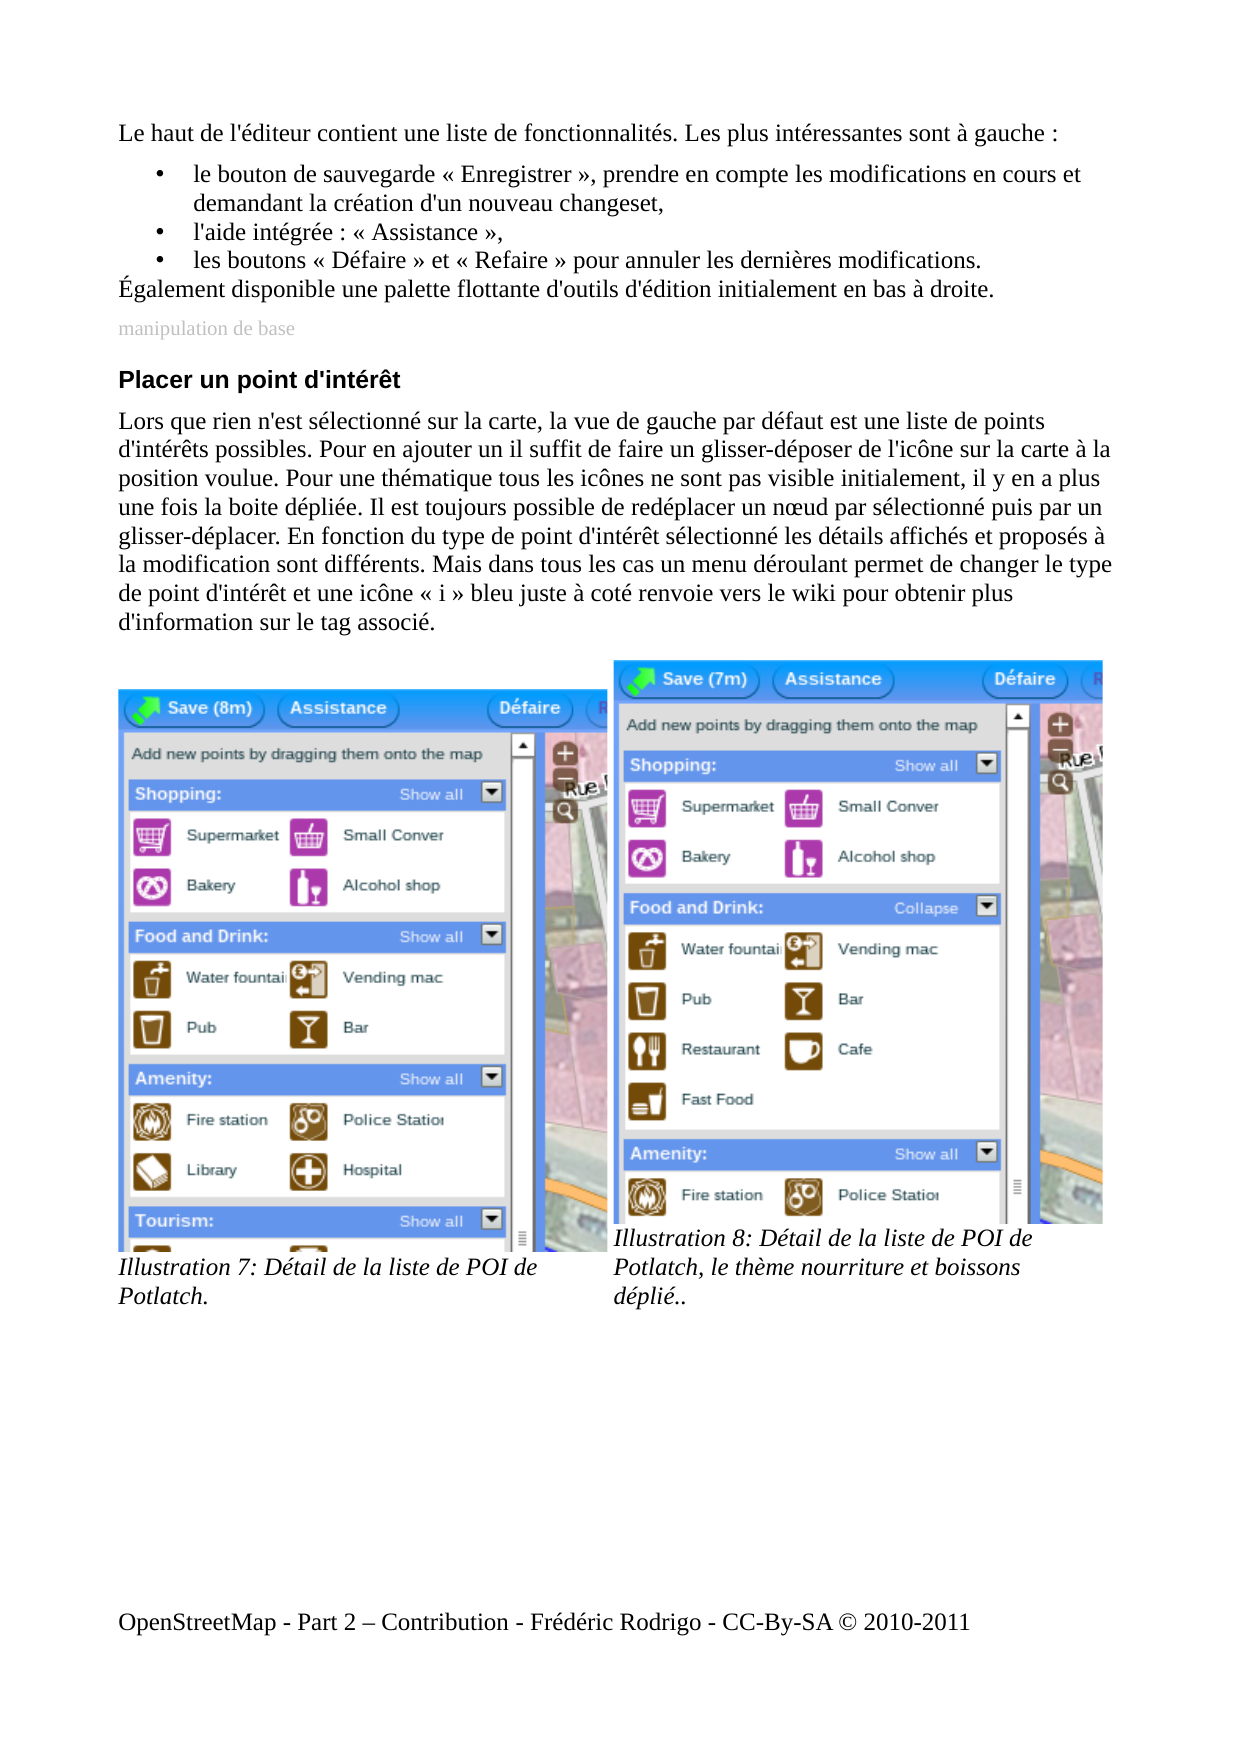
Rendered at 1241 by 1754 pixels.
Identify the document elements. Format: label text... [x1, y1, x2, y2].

text Lors que rien n'est sélectionné sur la carte, la vue de gauche par défaut est une liste de points d'intérêts possibles. Pour en ajouter un il suffit de faire un glisser-déposer de l'icône sur la carte à la position voulue. Pour une thématique tous les icônes ne sont pas visible initialement, il y en a plus une fois la boite dépliée. Il est toujours possible de redéplacer un nœud par sélectionné puis par un glisser-déplacer. En fonction du type de point d'intérêt sélectionné les détails affichés et proposés à la modification sont différents. Mais dans tous les cas un menu déroulant permet de changer le type de point d'intérêt et une icône « i » bleu juste à coté renvoie vers le wiki pour obtenir plus d'information sur le tag associé. [118, 406, 1122, 636]
text Illustration 8: Détail de la liste de POI de Potlatch, le thème nourriture et boissons déplié.. [613, 1224, 1102, 1309]
text Illustration 7: Détail de la liste de POI de Potlatch. [118, 1252, 607, 1309]
list le bouton de sauvegarde « Enregistrer », prendre en compte les modifications en cours et demandant la création d'un nouveau changeset, [156, 159, 1122, 217]
list l'aide intégrée : « Assistance », [156, 217, 1122, 246]
text Également disponible une palette flottante d'outils d'édition initialement en bas à droite. [118, 274, 1122, 303]
list les boutons « Défaire » et « Refaire » pour annuler les dernières modifications. [156, 246, 1122, 274]
picture [118, 689, 608, 1252]
picture [613, 660, 1103, 1224]
subtitle Placer un point d'intérêt [118, 365, 1122, 393]
text Le haut de l'éditeur contient une liste de fonctionnalités. Les plus intéressantes sont à gauche : [118, 118, 1122, 147]
text manipulation de base [118, 316, 1122, 340]
